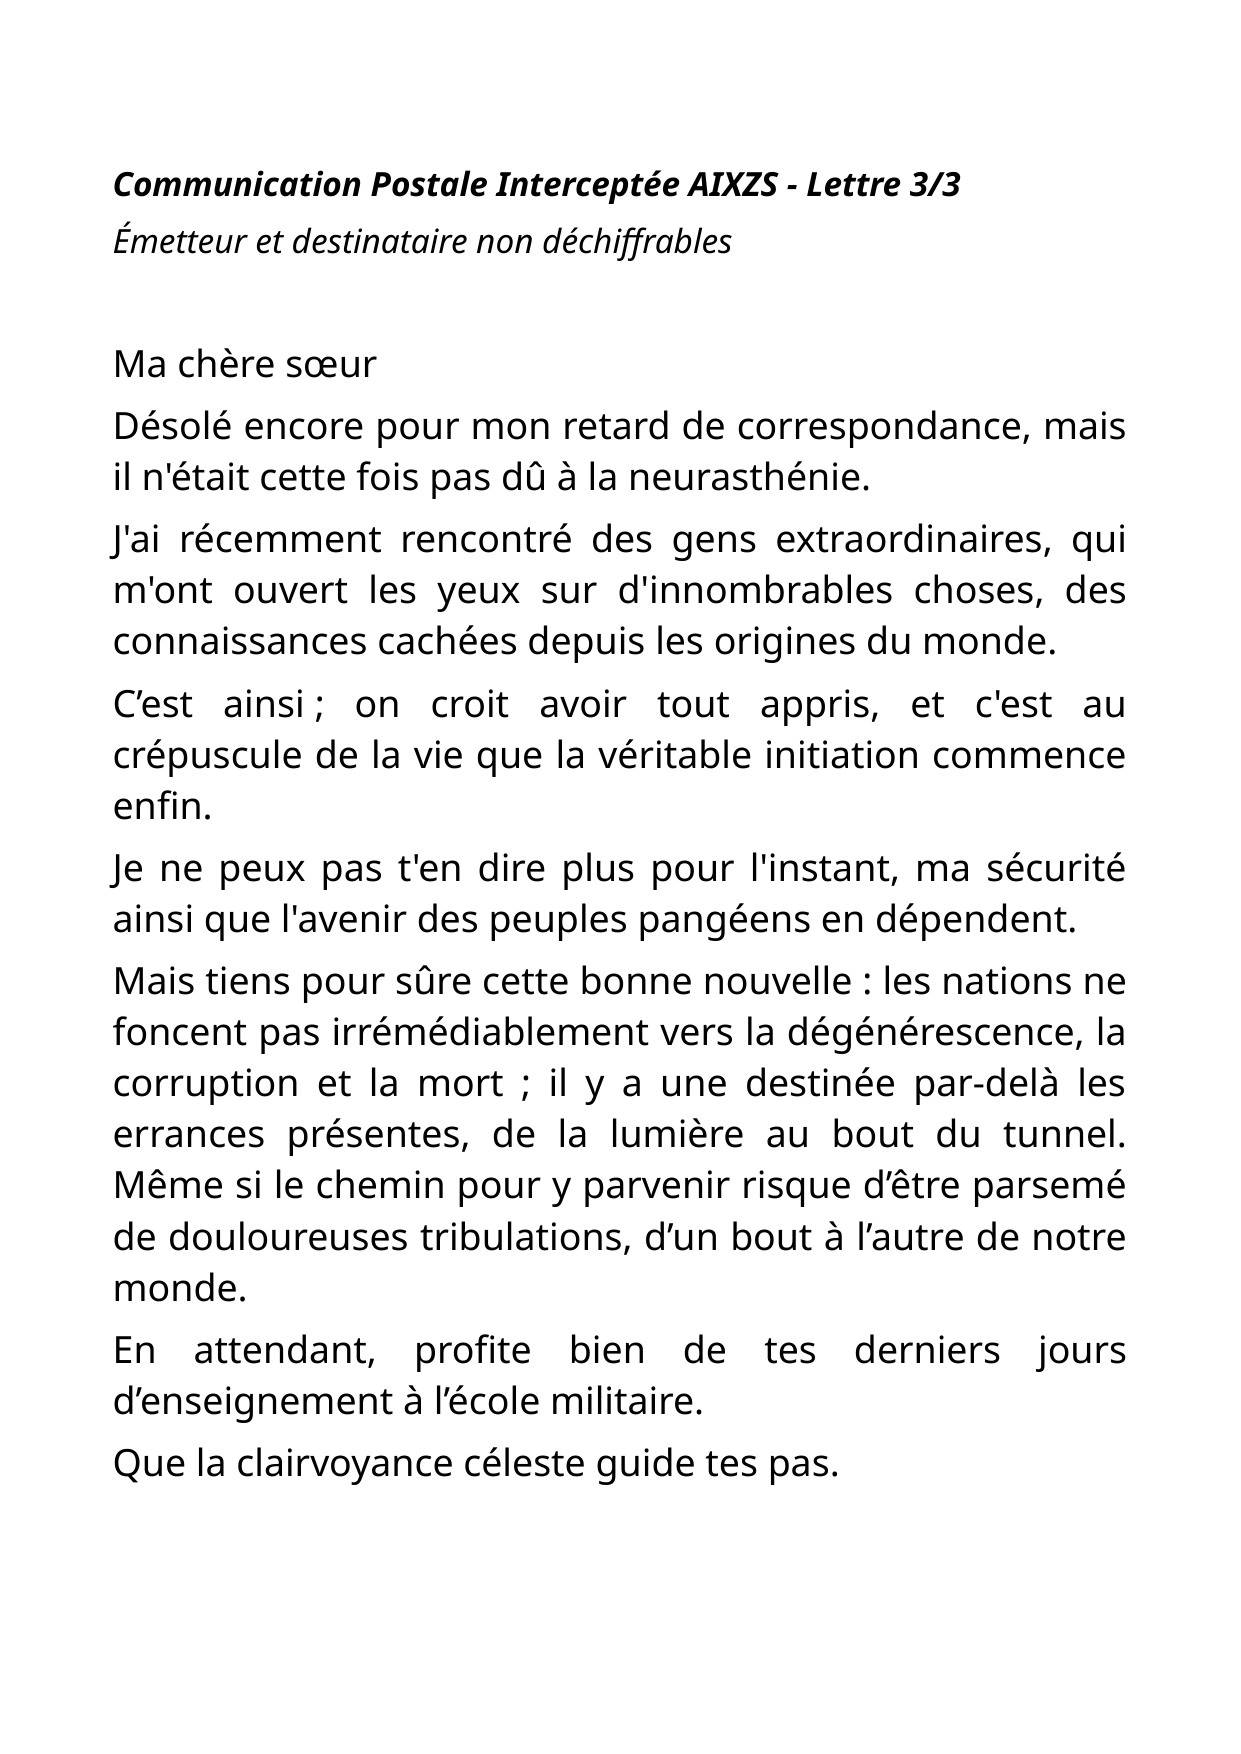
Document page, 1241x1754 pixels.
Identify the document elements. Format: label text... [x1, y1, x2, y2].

text Émetteur et destinataire non déchiffrables [112, 218, 1128, 263]
text En attendant, profite bien de tes derniers jours d’enseignement à l’école militaire. [112, 1323, 1128, 1425]
text Mais tiens pour sûre cette bonne nouvelle : les nations ne foncent pas irrémédiablement vers la dégénérescence, la corruption et la mort ; il y a une destinée par-delà les errances présentes, de la lumière au bout du tunnel. Même si le chemin pour y parvenir risque d’être parsemé de douloureuses tribulations, d’un bout à l’autre de notre monde. [112, 954, 1128, 1312]
text Que la clairvoyance céleste guide tes pas. [112, 1436, 1128, 1487]
text Communication Postale Interceptée AIXZS - Lettre 3/3 [112, 161, 1128, 207]
text Je ne peux pas t'en dire plus pour l'instant, ma sécurité ainsi que l'avenir des peuples pangéens en dépendent. [112, 841, 1128, 943]
text Ma chère sœur [112, 337, 1128, 388]
text J'ai récemment rencontré des gens extraordinaires, qui m'ont ouvert les yeux sur d'innombrables choses, des connaissances cachées depuis les origines du monde. [112, 512, 1128, 666]
text Désolé encore pour mon retard de correspondance, mais il n'était cette fois pas dû à la neurasthénie. [112, 399, 1128, 501]
text C’est ainsi ; on croit avoir tout appris, et c'est au crépuscule de la vie que la véritable initiation commence enfin. [112, 677, 1128, 830]
